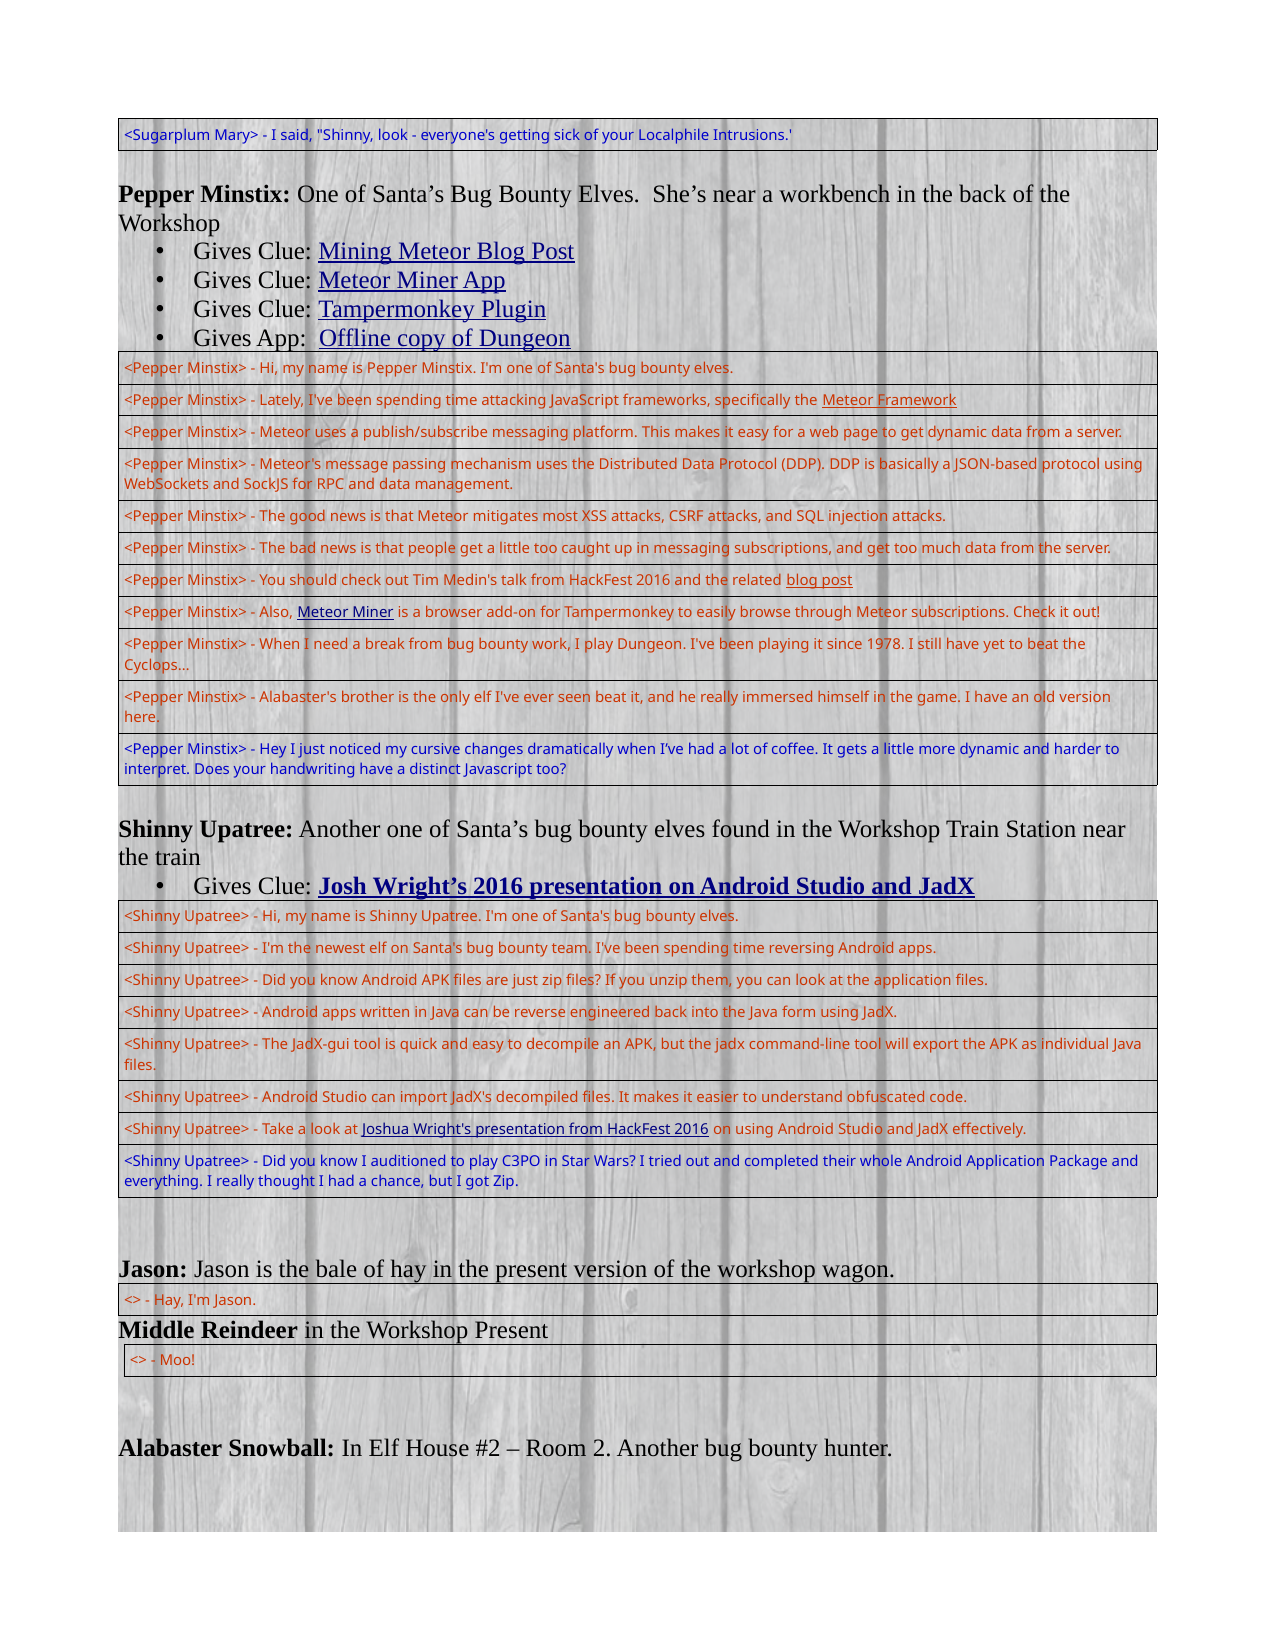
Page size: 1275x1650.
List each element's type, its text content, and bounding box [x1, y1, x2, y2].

text Alabaster Snowball: In Elf House #2 – Room 2. Another bug bounty hunter. [118, 1433, 1157, 1462]
table_cell <Pepper Minstix> - You should check out Tim Medin's talk from HackFest 2016 and the related blog post [119, 565, 1157, 596]
table_cell <Pepper Minstix> - Lately, I've been spending time attacking JavaScript frameworks, specifically the Meteor Framework [119, 385, 1157, 415]
text Middle Reindeer in the Workshop Present [118, 1316, 1157, 1344]
table_cell <Pepper Minstix> - The bad news is that people get a little too caught up in messaging subscriptions, and get too much data from the server. [119, 533, 1157, 564]
picture [118, 151, 1157, 179]
table_header <> - Moo! [125, 1345, 1156, 1376]
list Gives Clue: Meteor Miner App [156, 265, 1157, 294]
table_cell <Pepper Minstix> - Alabaster's brother is the only elf I've ever seen beat it, and he really immersed himself in the game. I have an old version here. [119, 681, 1157, 732]
list Gives Clue: Josh Wright’s 2016 presentation on Android Studio and JadX [156, 871, 1157, 900]
picture [118, 236, 156, 351]
table_cell <Shinny Upatree> - The JadX-gui tool is quick and easy to decompile an APK, but the jadx command-line tool will export the APK as individual Java files. [119, 1029, 1157, 1080]
table_cell <Shinny Upatree> - I'm the newest elf on Santa's bug bounty team. I've been spending time reversing Android apps. [119, 933, 1157, 964]
text Pepper Minstix: One of Santa’s Bug Bounty Elves. She’s near a workbench in the back of the Workshop [118, 179, 1157, 236]
table_cell <Pepper Minstix> - Meteor's message passing mechanism uses the Distributed Data Protocol (DDP). DDP is basically a JSON-based protocol using WebSockets and SockJS for RPC and data management. [119, 449, 1157, 500]
table_cell <Shinny Upatree> - Android Studio can import JadX's decompiled files. It makes it easier to understand obfuscated code. [119, 1081, 1157, 1112]
table_cell <Shinny Upatree> - Take a look at Joshua Wright's presentation from HackFest 2016 on using Android Studio and JadX effectively. [119, 1113, 1157, 1144]
table_cell <Shinny Upatree> - Did you know I auditioned to play C3PO in Star Wars? I tried out and completed their whole Android Application Package and everything. I really thought I had a chance, but I got Zip. [119, 1145, 1157, 1197]
picture [118, 871, 156, 900]
list Gives Clue: Mining Meteor Blog Post [156, 236, 1157, 265]
table_header <> - Hay, I'm Jason. [119, 1284, 1157, 1315]
table_header <Shinny Upatree> - Hi, my name is Shinny Upatree. I'm one of Santa's bug bounty elves. [119, 901, 1157, 932]
table_cell <Shinny Upatree> - Did you know Android APK files are just zip files? If you unzip them, you can look at the application files. [119, 965, 1157, 996]
table_cell <Shinny Upatree> - Android apps written in Java can be reverse engineered back into the Java form using JadX. [119, 997, 1157, 1028]
list Gives App: Offline copy of Dungeon [156, 323, 1157, 351]
list Gives Clue: Tampermonkey Plugin [156, 294, 1157, 323]
table_cell <Pepper Minstix> - The good news is that Meteor mitigates most XSS attacks, CSRF attacks, and SQL injection attacks. [119, 501, 1157, 532]
table_cell <Pepper Minstix> - Also, Meteor Miner is a browser add-on for Tampermonkey to easily browse through Meteor subscriptions. Check it out! [119, 597, 1157, 628]
picture [118, 1462, 1157, 1532]
picture [118, 786, 1157, 814]
table_cell <Sugarplum Mary> - I said, "Shinny, look - everyone's getting sick of your Localphile Intrusions.' [119, 119, 1157, 150]
table_cell <Pepper Minstix> - Meteor uses a publish/subscribe messaging platform. This makes it easy for a web page to get dynamic data from a server. [119, 416, 1157, 447]
text Jason: Jason is the bale of hay in the present version of the workshop wagon. [118, 1254, 1157, 1283]
picture [118, 1198, 1157, 1254]
table_header <Pepper Minstix> - Hi, my name is Pepper Minstix. I'm one of Santa's bug bounty elves. [119, 352, 1157, 383]
table_cell <Pepper Minstix> - Hey I just noticed my cursive changes dramatically when I’ve had a lot of coffee. It gets a little more dynamic and harder to interpret. Does your handwriting have a distinct Javascript too? [119, 734, 1157, 785]
picture [118, 1344, 1157, 1433]
table_cell <Pepper Minstix> - When I need a break from bug bounty work, I play Dungeon. I've been playing it since 1978. I still have yet to beat the Cyclops… [119, 629, 1157, 680]
text Shinny Upatree: Another one of Santa’s bug bounty elves found in the Workshop Train Station near the train [118, 814, 1157, 871]
